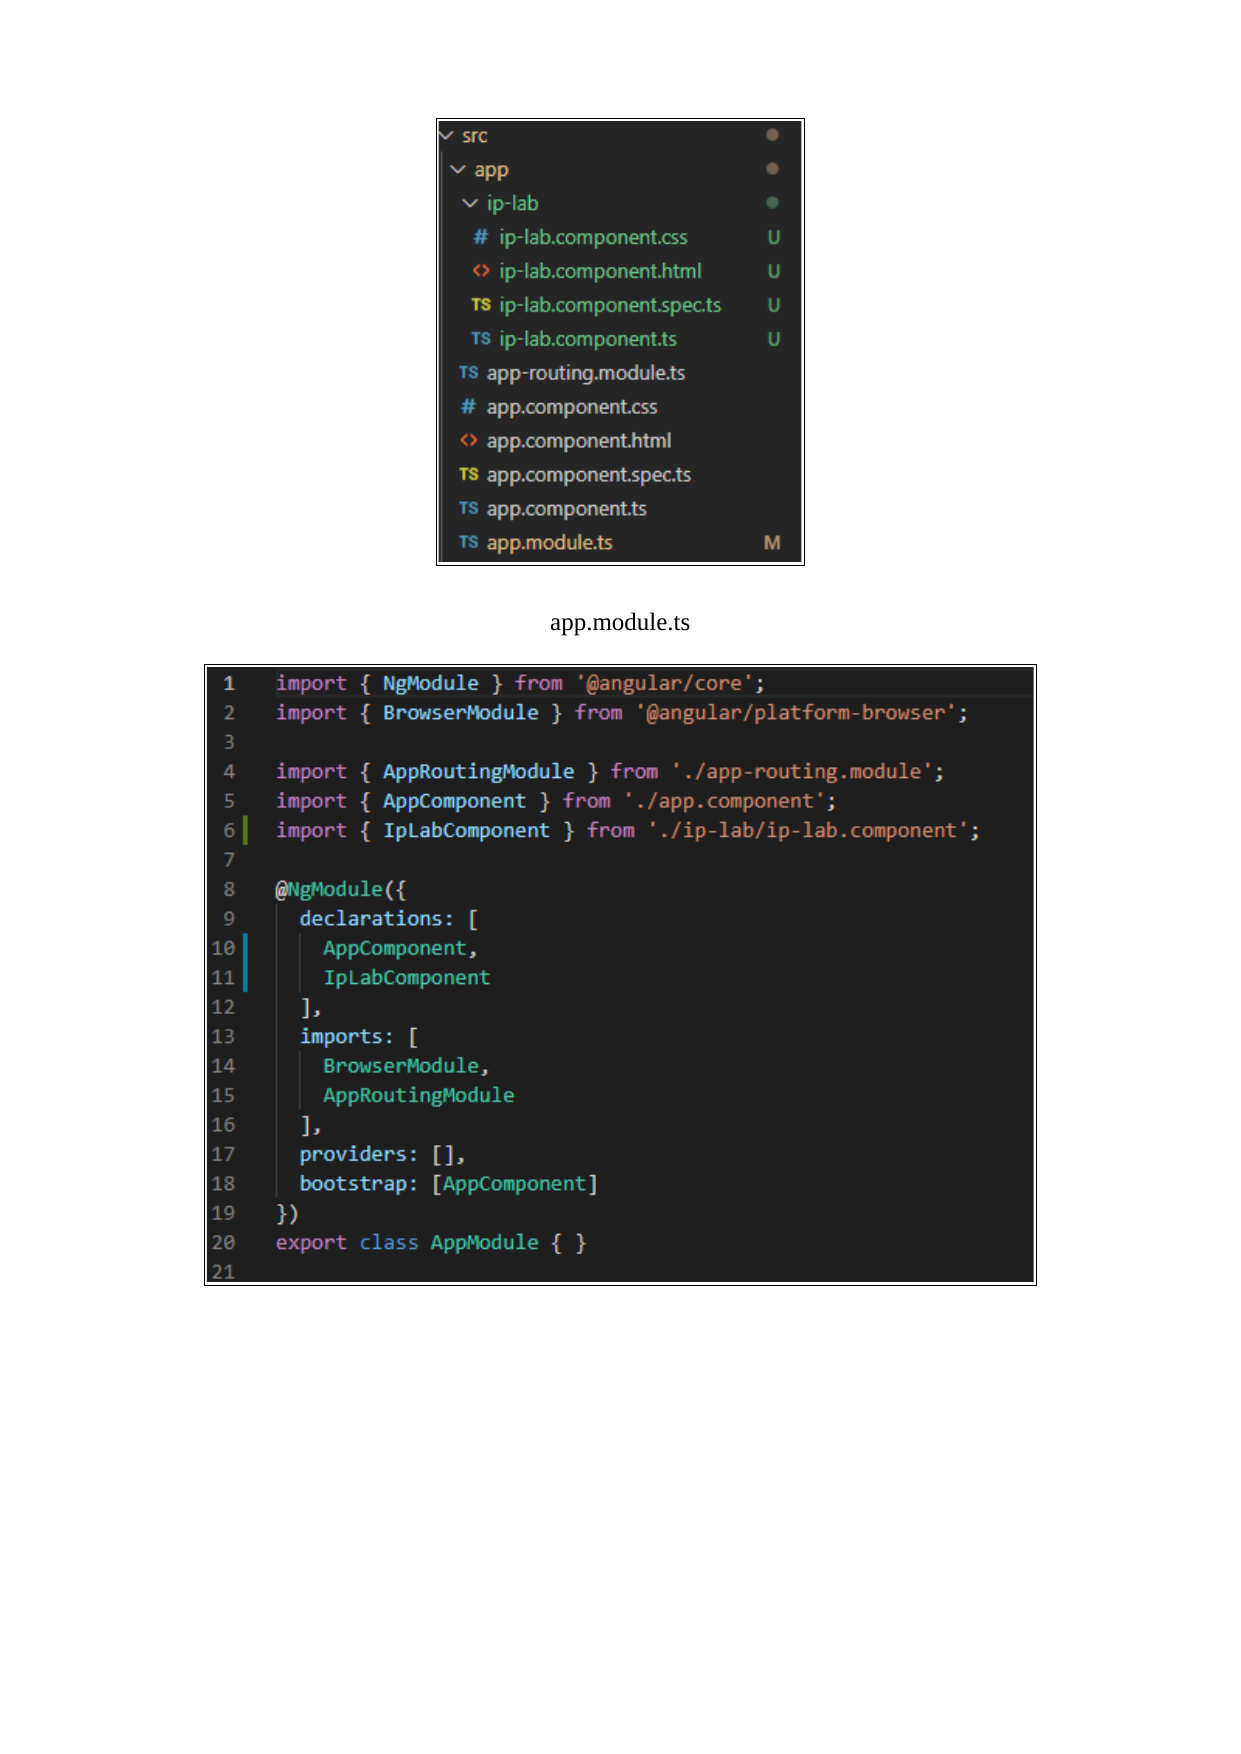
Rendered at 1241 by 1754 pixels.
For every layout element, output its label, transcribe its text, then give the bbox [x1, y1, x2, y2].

picture [206, 667, 1034, 1282]
text app.module.ts [118, 607, 1122, 636]
picture [438, 121, 802, 562]
